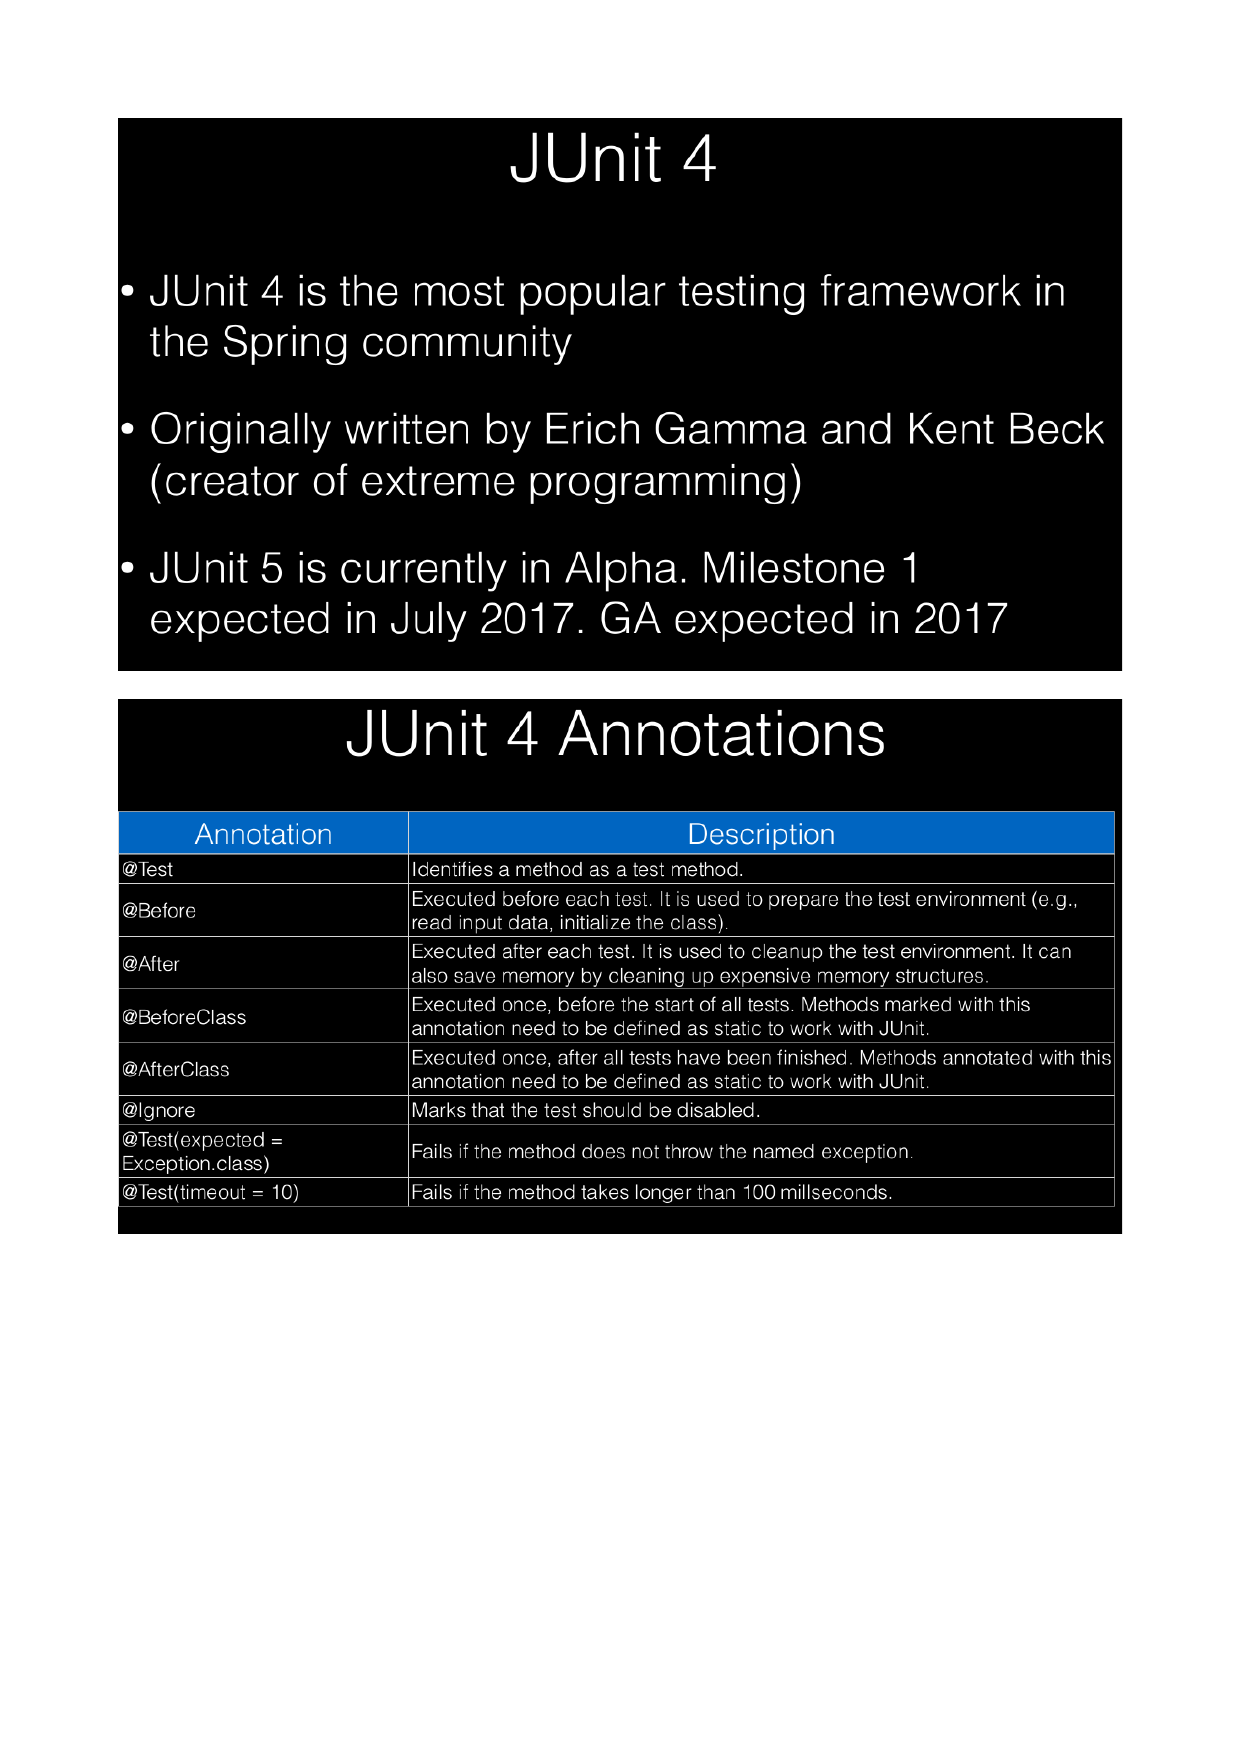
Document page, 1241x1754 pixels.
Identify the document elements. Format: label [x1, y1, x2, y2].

picture [118, 118, 1123, 671]
picture [118, 699, 1123, 1234]
